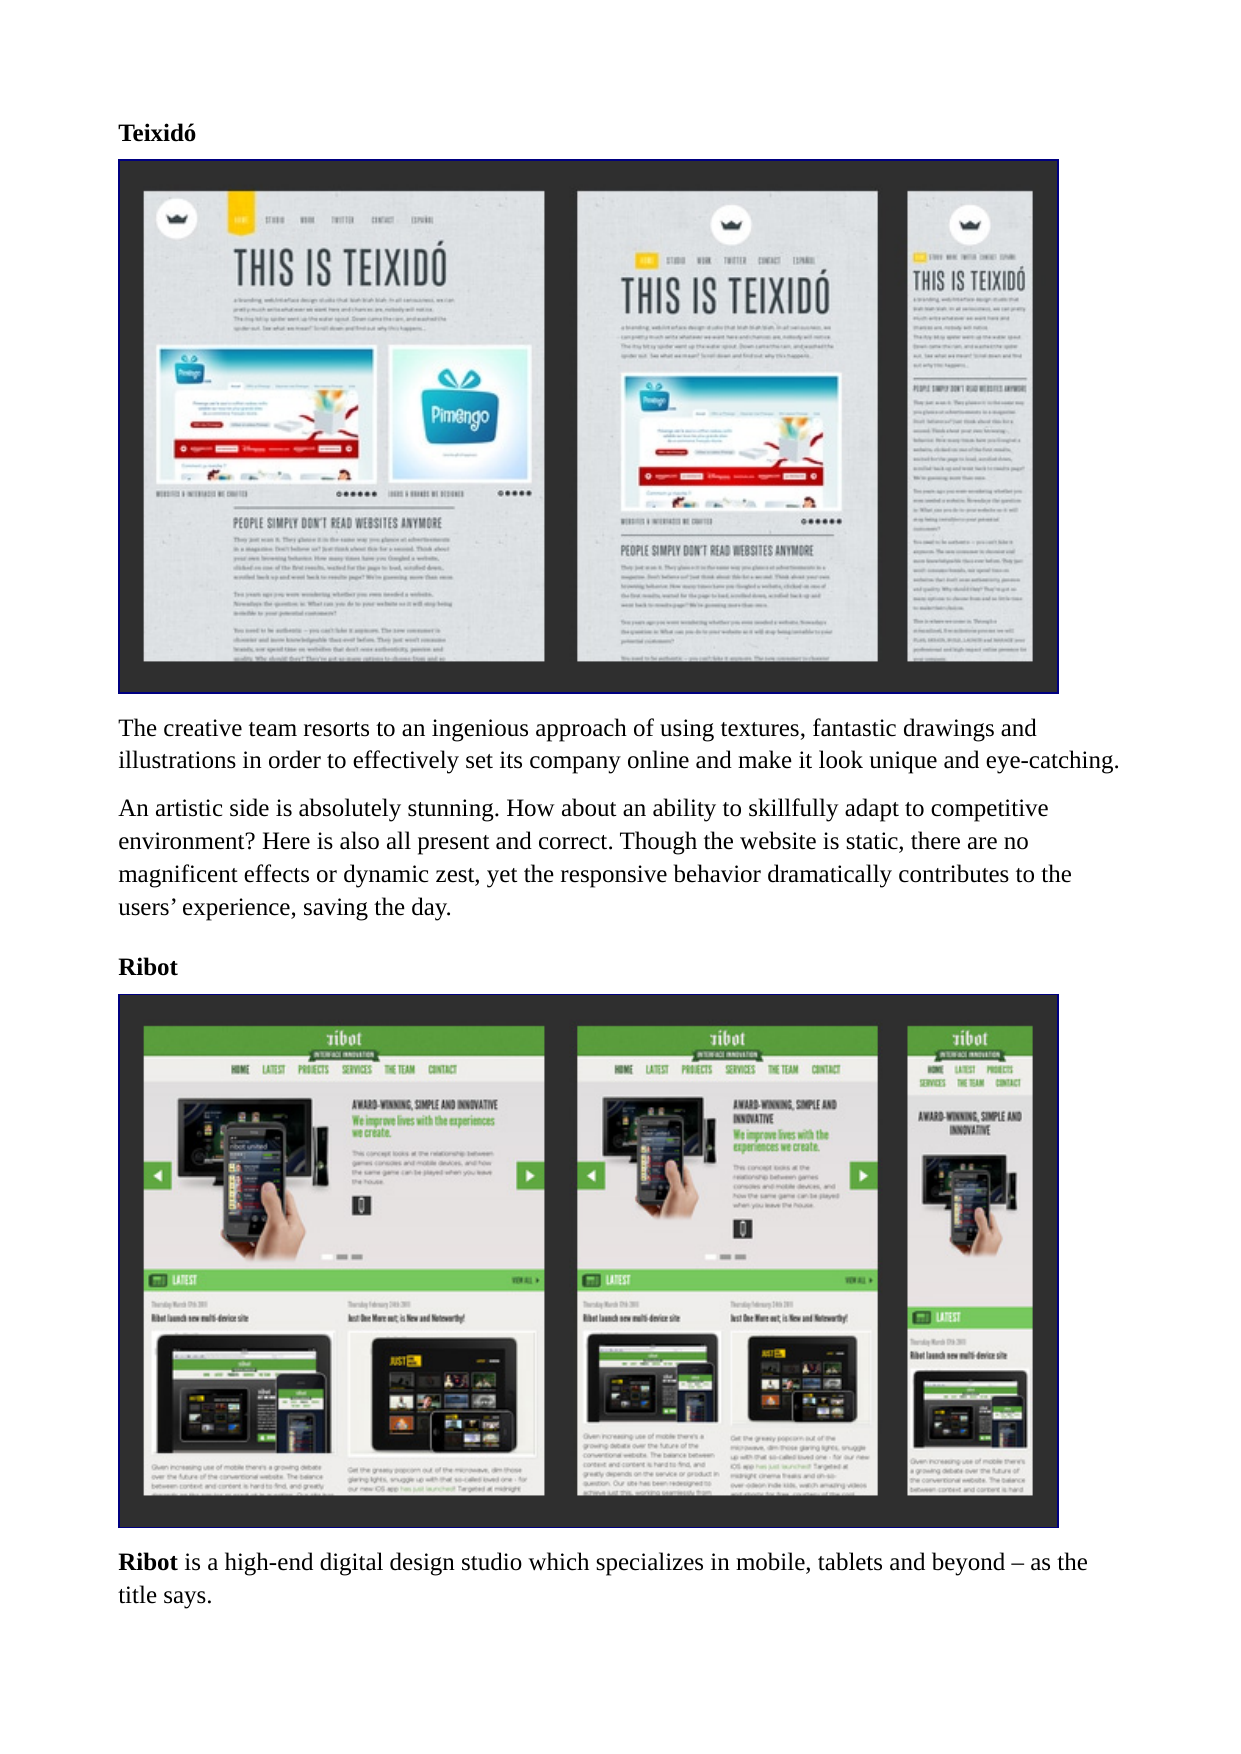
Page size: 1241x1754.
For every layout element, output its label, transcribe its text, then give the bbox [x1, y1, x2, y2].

text The creative team resorts to an ingenious approach of using textures, fantastic drawings and illustrations in order to effectively set its company online and make it look unique and eye-catching. [118, 713, 1122, 774]
subtitle Teixidó [118, 118, 1122, 147]
picture [120, 161, 1057, 692]
text An artistic side is absolutely stunning. How about an ability to skillfully adapt to competitive environment? Here is also all present and correct. Though the website is static, there are no magnificent effects or dynamic zest, yet the responsive behavior dramatically contributes to the users’ experience, saving the day. [118, 793, 1122, 921]
text Ribot is a high-end digital design studio which specializes in mobile, tablets and beyond – as the title says. [118, 1547, 1122, 1609]
subtitle Ribot [118, 952, 1122, 981]
picture [120, 995, 1057, 1527]
